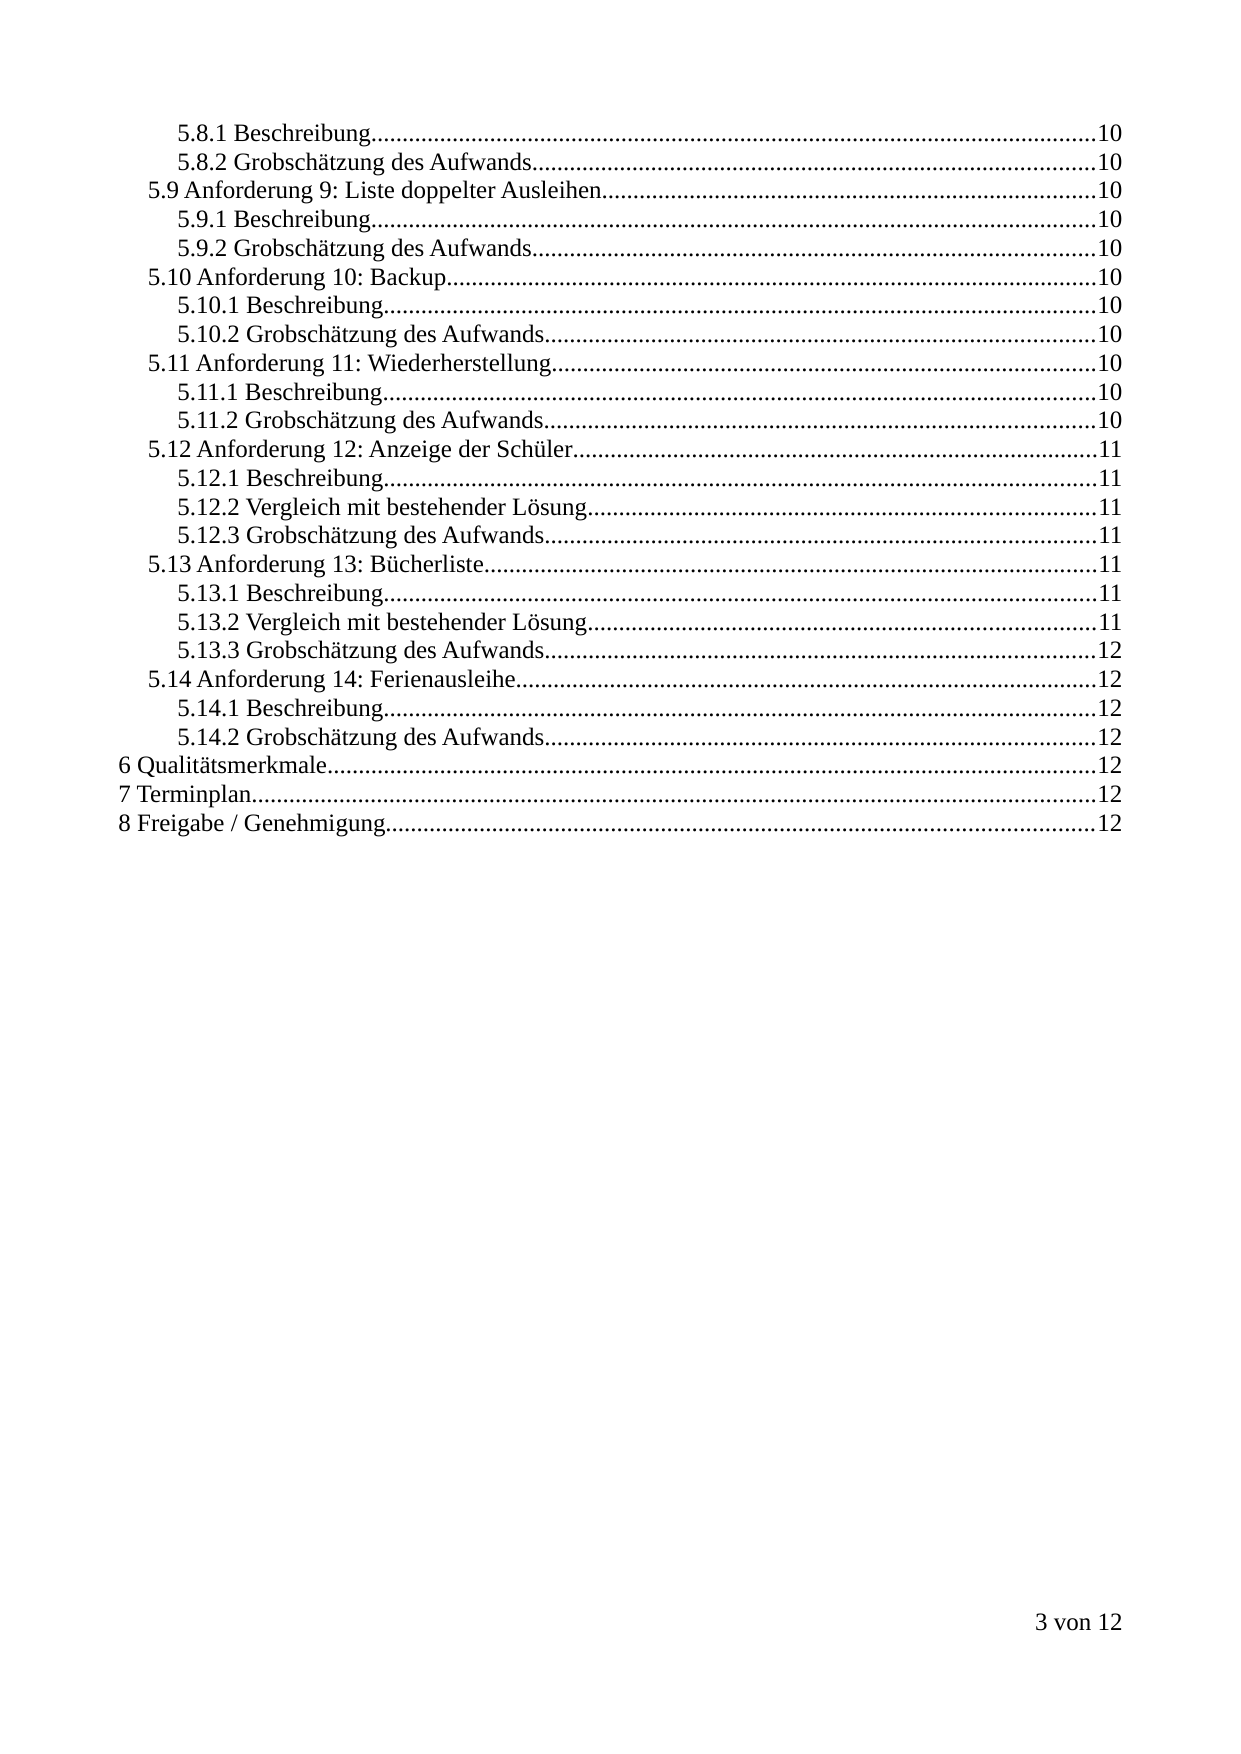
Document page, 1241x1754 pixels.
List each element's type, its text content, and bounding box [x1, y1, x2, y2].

text 5.8.1 Beschreibung 10 [177, 118, 1122, 147]
text 5.9.1 Beschreibung 10 [177, 204, 1122, 233]
text 7 Terminplan 12 [118, 779, 1122, 808]
text 5.13 Anforderung 13: Bücherliste 11 [148, 549, 1122, 578]
text 5.11.2 Grobschätzung des Aufwands 10 [177, 406, 1122, 434]
text 8 Freigabe / Genehmigung 12 [118, 808, 1122, 837]
text 5.14.1 Beschreibung 12 [177, 693, 1122, 722]
text 5.9.2 Grobschätzung des Aufwands 10 [177, 233, 1122, 262]
text 5.9 Anforderung 9: Liste doppelter Ausleihen 10 [148, 176, 1122, 204]
text 5.14.2 Grobschätzung des Aufwands 12 [177, 722, 1122, 751]
text 5.12 Anforderung 12: Anzeige der Schüler 11 [148, 434, 1122, 463]
text 5.12.3 Grobschätzung des Aufwands 11 [177, 521, 1122, 549]
text 5.10.1 Beschreibung 10 [177, 291, 1122, 319]
text 5.8.2 Grobschätzung des Aufwands 10 [177, 147, 1122, 176]
text 5.14 Anforderung 14: Ferienausleihe 12 [148, 664, 1122, 693]
text 5.13.1 Beschreibung 11 [177, 578, 1122, 607]
text 5.13.2 Vergleich mit bestehender Lösung 11 [177, 607, 1122, 636]
text 5.10 Anforderung 10: Backup 10 [148, 262, 1122, 291]
text 5.13.3 Grobschätzung des Aufwands 12 [177, 636, 1122, 664]
text 5.12.2 Vergleich mit bestehender Lösung 11 [177, 492, 1122, 521]
text 5.12.1 Beschreibung 11 [177, 463, 1122, 492]
text 5.11.1 Beschreibung 10 [177, 377, 1122, 406]
text 6 Qualitätsmerkmale 12 [118, 751, 1122, 779]
text 5.11 Anforderung 11: Wiederherstellung 10 [148, 348, 1122, 377]
text 5.10.2 Grobschätzung des Aufwands 10 [177, 319, 1122, 348]
